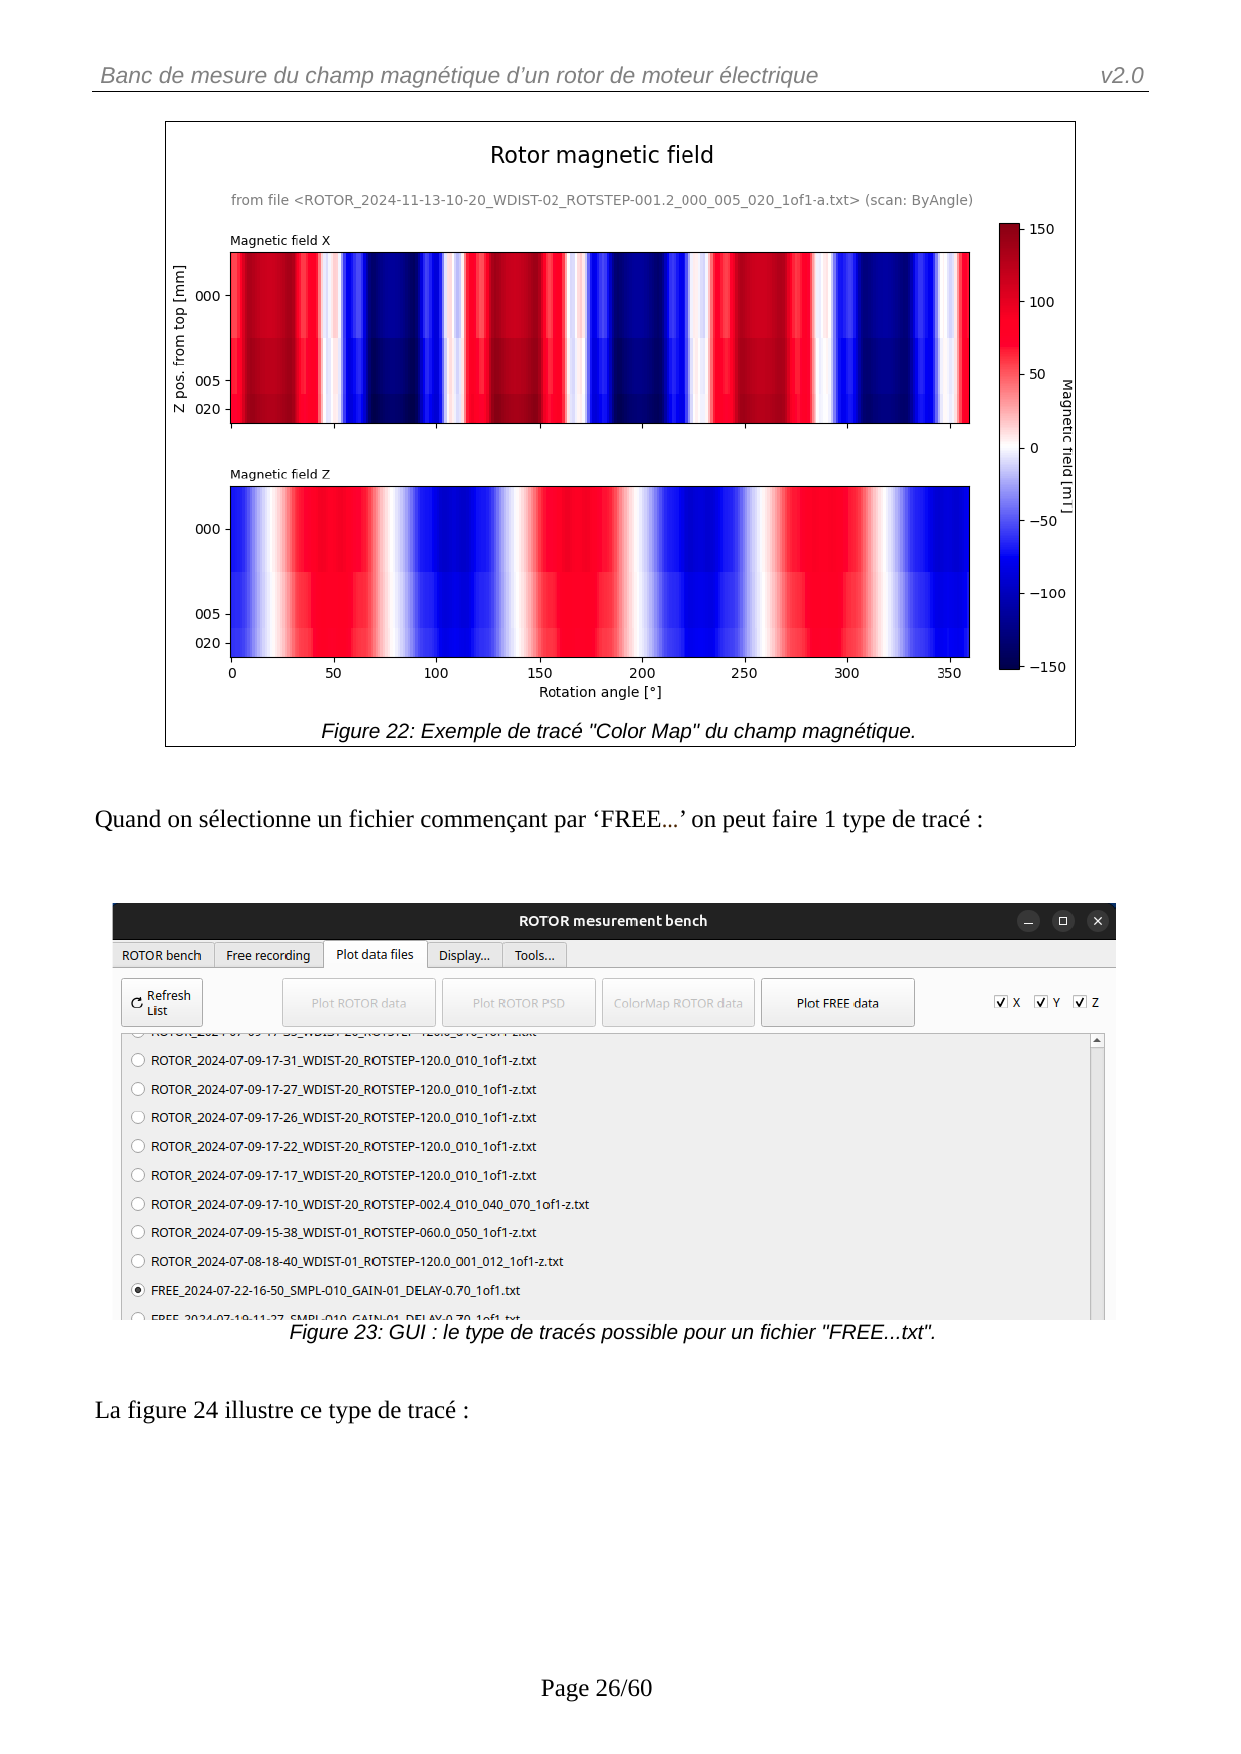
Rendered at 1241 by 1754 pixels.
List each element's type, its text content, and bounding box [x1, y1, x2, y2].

text La figure 24 illustre ce type de tracé : [94, 1395, 1146, 1423]
picture [167, 136, 1073, 707]
text Figure 23: GUI : le type de tracés possible pour un fichier "FREE...txt". [94, 903, 1134, 1344]
text Figure 22: Exemple de tracé "Color Map" du champ magnétique. [168, 707, 1072, 743]
picture [112, 903, 1116, 1320]
text Quand on sélectionne un fichier commençant par ‘FREE...’ on peut faire 1 type de tracé : [94, 804, 1146, 833]
